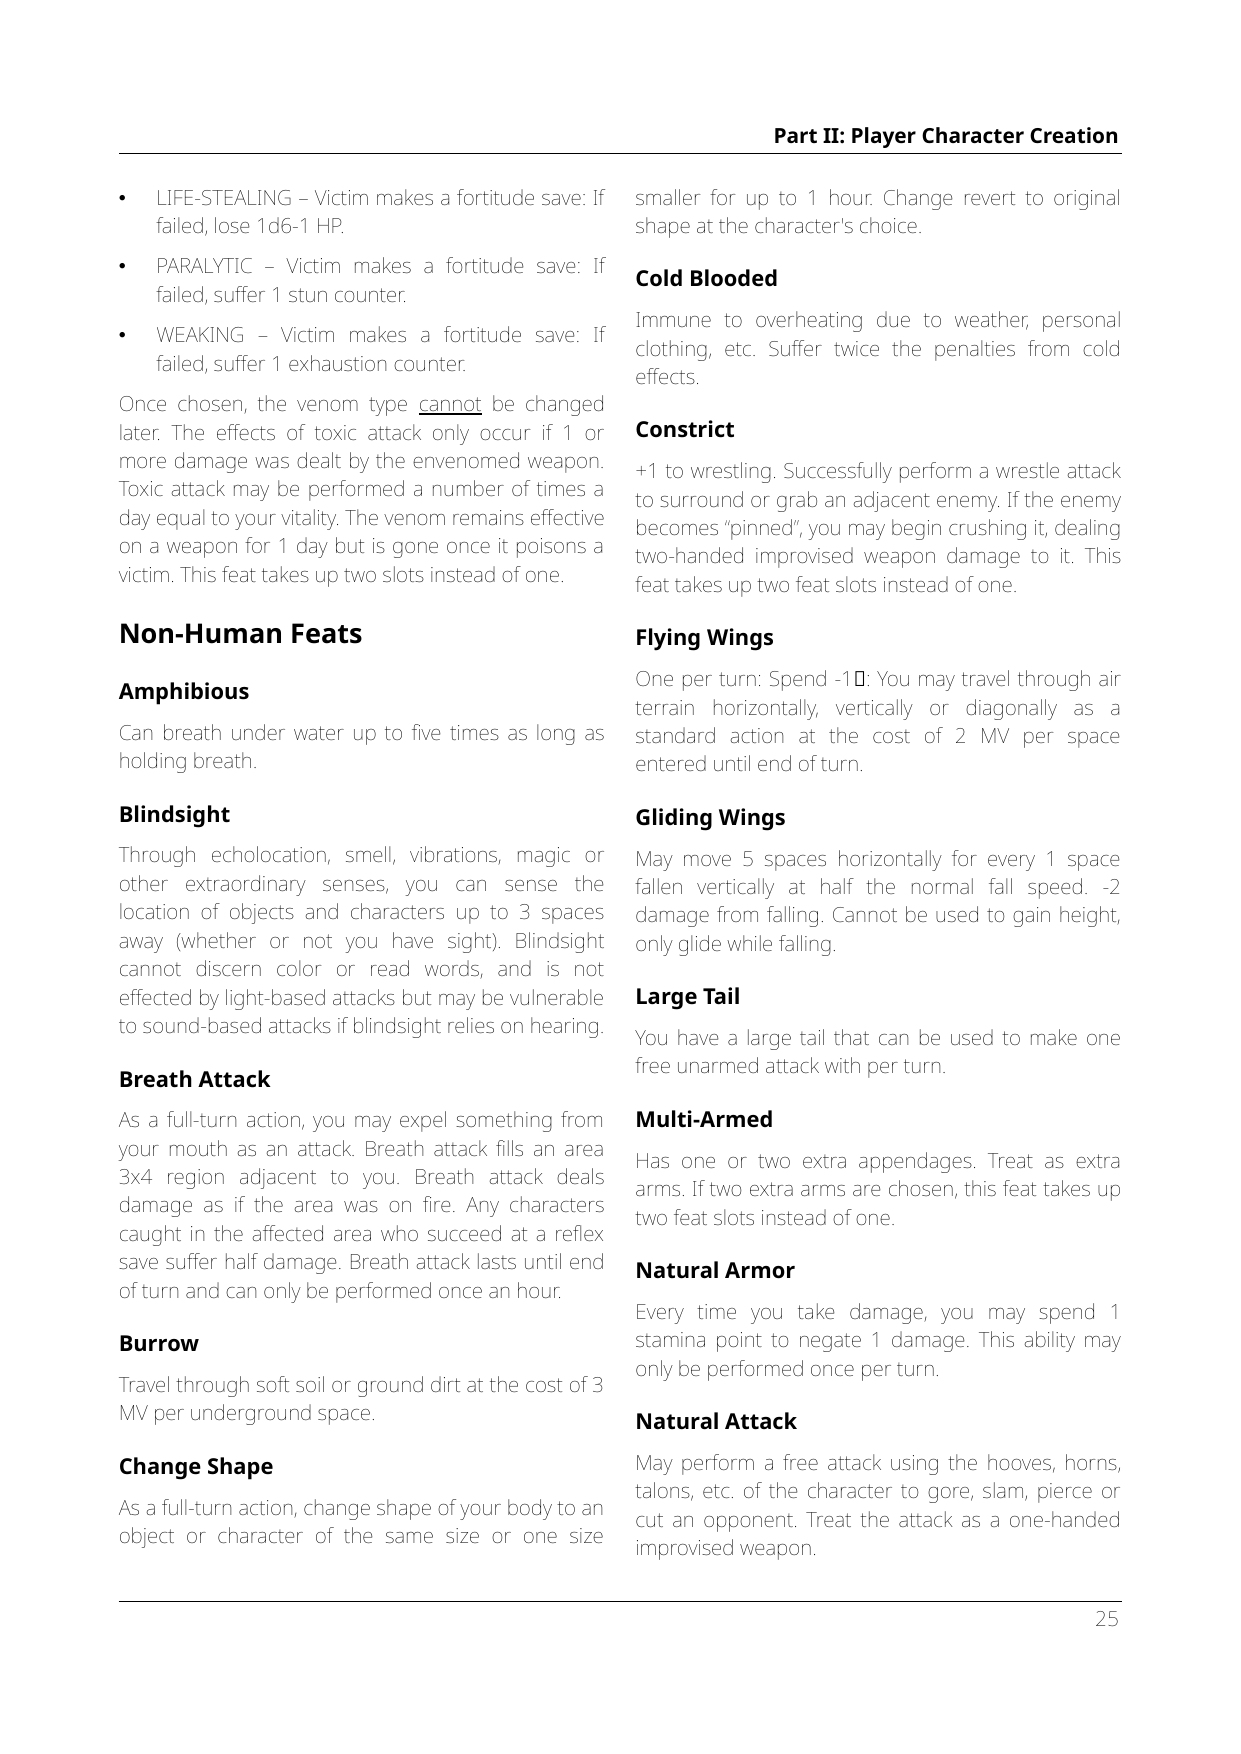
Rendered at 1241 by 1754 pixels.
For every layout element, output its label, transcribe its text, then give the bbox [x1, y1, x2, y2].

text Natural Attack [635, 1406, 1122, 1436]
text Amphibious [118, 676, 605, 706]
text Large Tail [635, 981, 1122, 1011]
list PARALYTIC – Victim makes a fortitude save: If failed, suffer 1 stun counter. [118, 251, 605, 308]
text Once chosen, the venom type cannot be changed later. The effects of toxic attack only occur if 1 or more damage was dealt by the envenomed weapon. Toxic attack may be performed a number of times a day equal to your vitality. The venom remains effective on a weapon for 1 day but is gone once it poisons a victim. This feat takes up two slots instead of one. [118, 389, 605, 588]
text As a full-turn action, you may expel something from your mouth as an attack. Breath attack fills an area 3x4 region adjacent to you. Breath attack deals damage as if the area was on fire. Any characters caught in the affected area who succeed at a reflex save suffer half damage. Breath attack lasts until end of turn and can only be performed once an hour. [118, 1105, 605, 1304]
text Constrict [635, 414, 1122, 444]
text Blindsight [118, 799, 605, 828]
text +1 to wrestling. Successfully perform a wrestle attack to surround or grab an adjacent enemy. If the enemy becomes “pinned”, you may begin crushing it, dealing two-handed improvised weapon damage to it. This feat takes up two feat slots instead of one. [635, 456, 1122, 598]
text You have a large tail that can be used to make one free unarmed attack with per turn. [635, 1023, 1122, 1080]
text May perform a free attack using the hooves, horns, talons, etc. of the character to gore, slam, pierce or cut an opponent. Treat the attack as a one-handed improvised weapon. [635, 1448, 1122, 1562]
text Burrow [118, 1328, 605, 1358]
list LIFE-STEALING – Victim makes a fortitude save: If failed, lose 1d6-1 HP. [118, 183, 605, 239]
list WEAKING – Victim makes a fortitude save: If failed, suffer 1 exhaustion counter. [118, 320, 605, 377]
text Gliding Wings [635, 802, 1122, 832]
text smaller for up to 1 hour. Change revert to original shape at the character's choice. [635, 183, 1122, 239]
text Multi-Armed [635, 1104, 1122, 1134]
text Every time you take damage, you may spend 1 stamina point to negate 1 damage. This ability may only be performed once per turn. [635, 1297, 1122, 1382]
text May move 5 spaces horizontally for every 1 space fallen vertically at half the normal fall speed. -2 damage from falling. Cannot be used to gain height, only glide while falling. [635, 844, 1122, 957]
subtitle Non-Human Feats [118, 615, 605, 652]
text Through echolocation, smell, vibrations, magic or other extraordinary senses, you can sense the location of objects and characters up to 3 spaces away (whether or not you have sight). Blindsight cannot discern color or read words, and is not effected by light-based attacks but may be vulnerable to sound-based attacks if blindsight relies on hearing. [118, 841, 605, 1039]
text One per turn: Spend -1: You may travel through air terrain horizontally, vertically or diagonally as a standard action at the cost of 2 MV per space entered until end of turn. [635, 664, 1122, 778]
text Has one or two extra appendages. Treat as extra arms. If two extra arms are chosen, this feat takes up two feat slots instead of one. [635, 1146, 1122, 1231]
text Immune to overheating due to weather, personal clothing, etc. Suffer twice the penalties from cold effects. [635, 305, 1122, 391]
text Flying Wings [635, 622, 1122, 652]
text Breath Attack [118, 1063, 605, 1093]
text As a full-turn action, change shape of your body to an object or character of the same size or one size [118, 1493, 605, 1549]
text Natural Armor [635, 1255, 1122, 1285]
text Cold Blooded [635, 263, 1122, 293]
text Can breath under water up to five times as long as holding breath. [118, 718, 605, 775]
text Change Shape [118, 1451, 605, 1481]
text Travel through soft soil or ground dirt at the cost of 3 MV per underground space. [118, 1370, 605, 1427]
